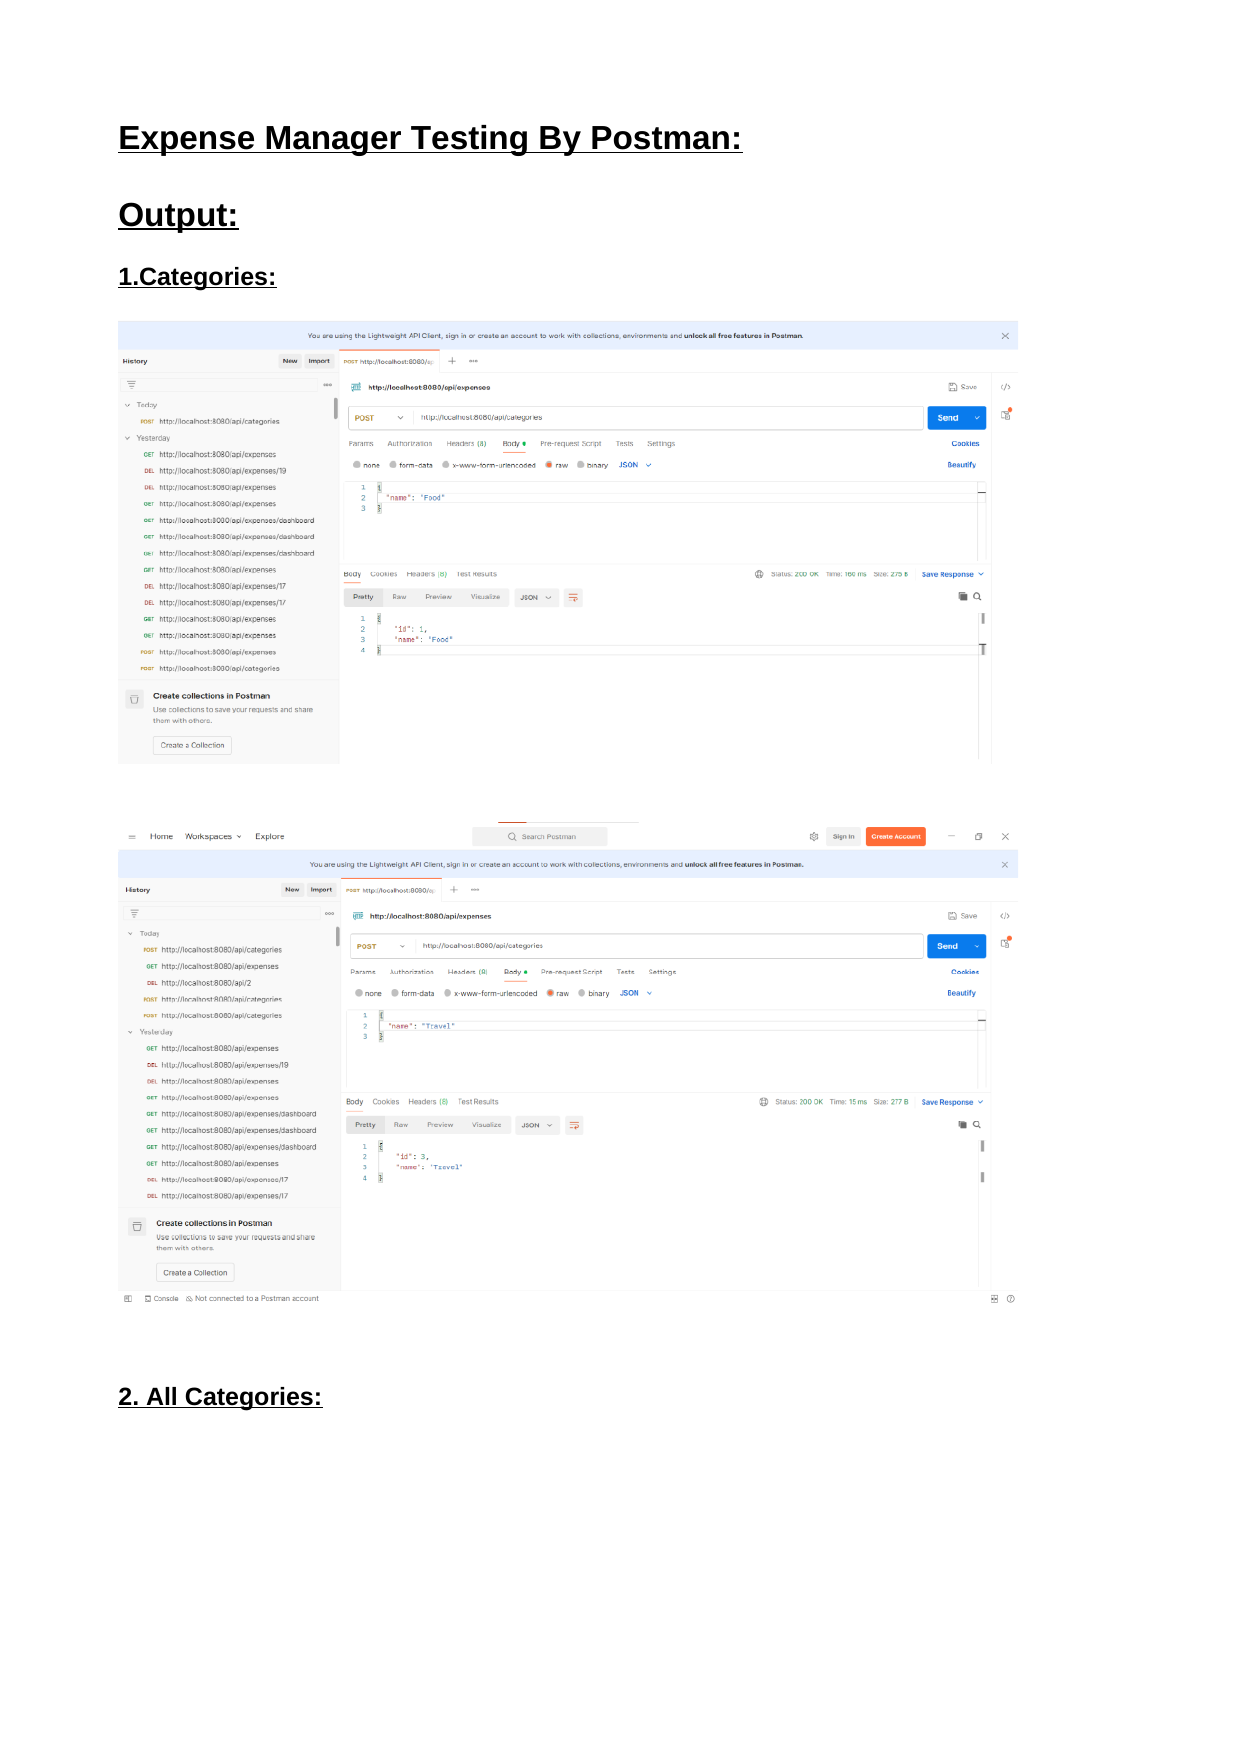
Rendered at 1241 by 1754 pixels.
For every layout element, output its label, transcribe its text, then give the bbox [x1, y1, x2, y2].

text Expense Manager Testing By Postman: Output: 1.Categories: [118, 118, 1122, 1303]
text 2. All Categories: [118, 1324, 1122, 1439]
